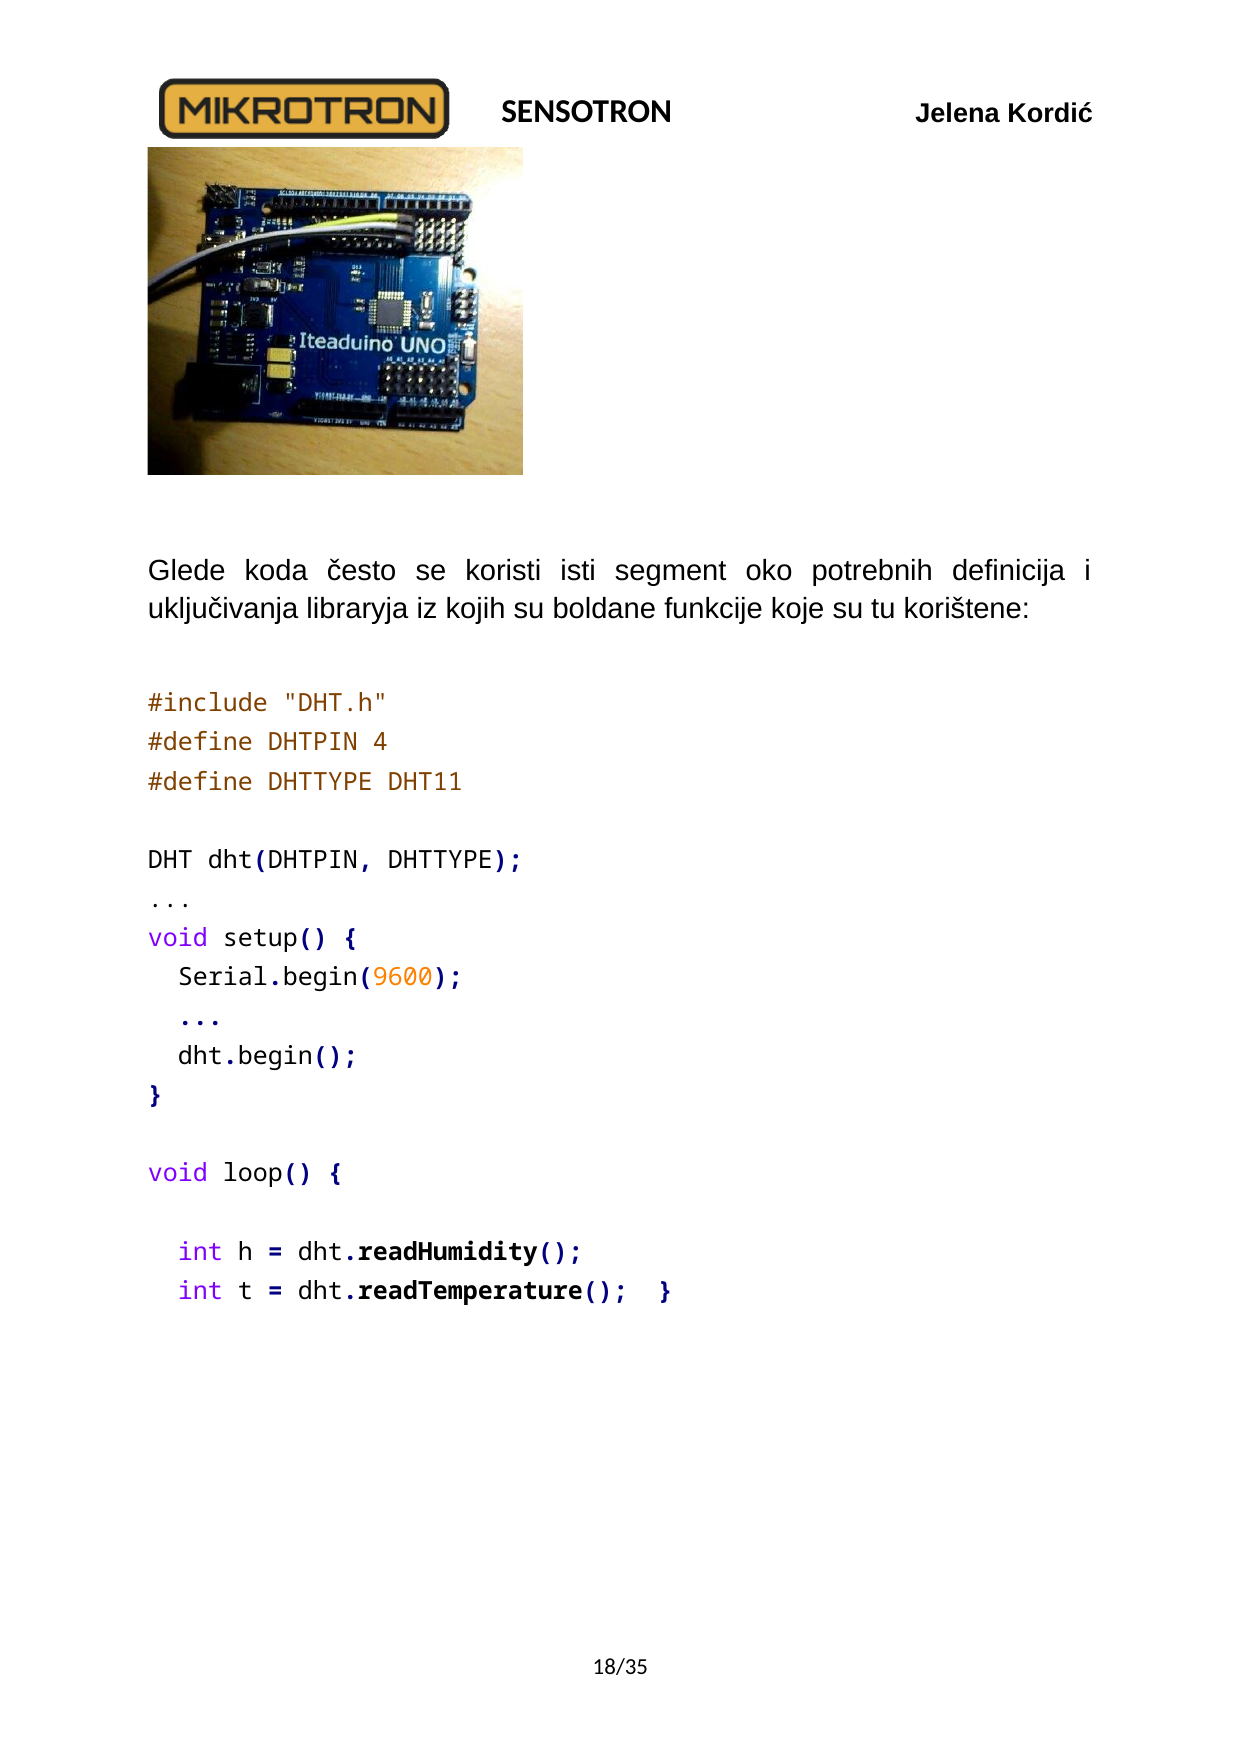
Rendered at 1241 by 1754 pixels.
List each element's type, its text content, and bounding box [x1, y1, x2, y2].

text dht.begin(); [148, 1037, 1093, 1071]
text #include "DHT.h" [148, 685, 1093, 719]
text #define DHTPIN 4 [148, 724, 1093, 758]
picture [147, 147, 523, 475]
text ... [148, 998, 1093, 1032]
text } [148, 1077, 1093, 1111]
text Serial.begin(9600); [148, 959, 1093, 993]
text #define DHTTYPE DHT11 [148, 763, 1093, 797]
text void loop() { [148, 1155, 1093, 1189]
text int h = dht.readHumidity(); [148, 1233, 1093, 1267]
text int t = dht.readTemperature(); } [148, 1272, 1093, 1306]
text Glede koda često se koristi isti segment oko potrebnih definicija i uključivanja libraryja iz kojih su boldane funkcije koje su tu korištene: [148, 553, 1093, 625]
text ... [148, 881, 1093, 915]
text DHT dht(DHTPIN, DHTTYPE); [148, 842, 1093, 876]
text void setup() { [148, 920, 1093, 954]
